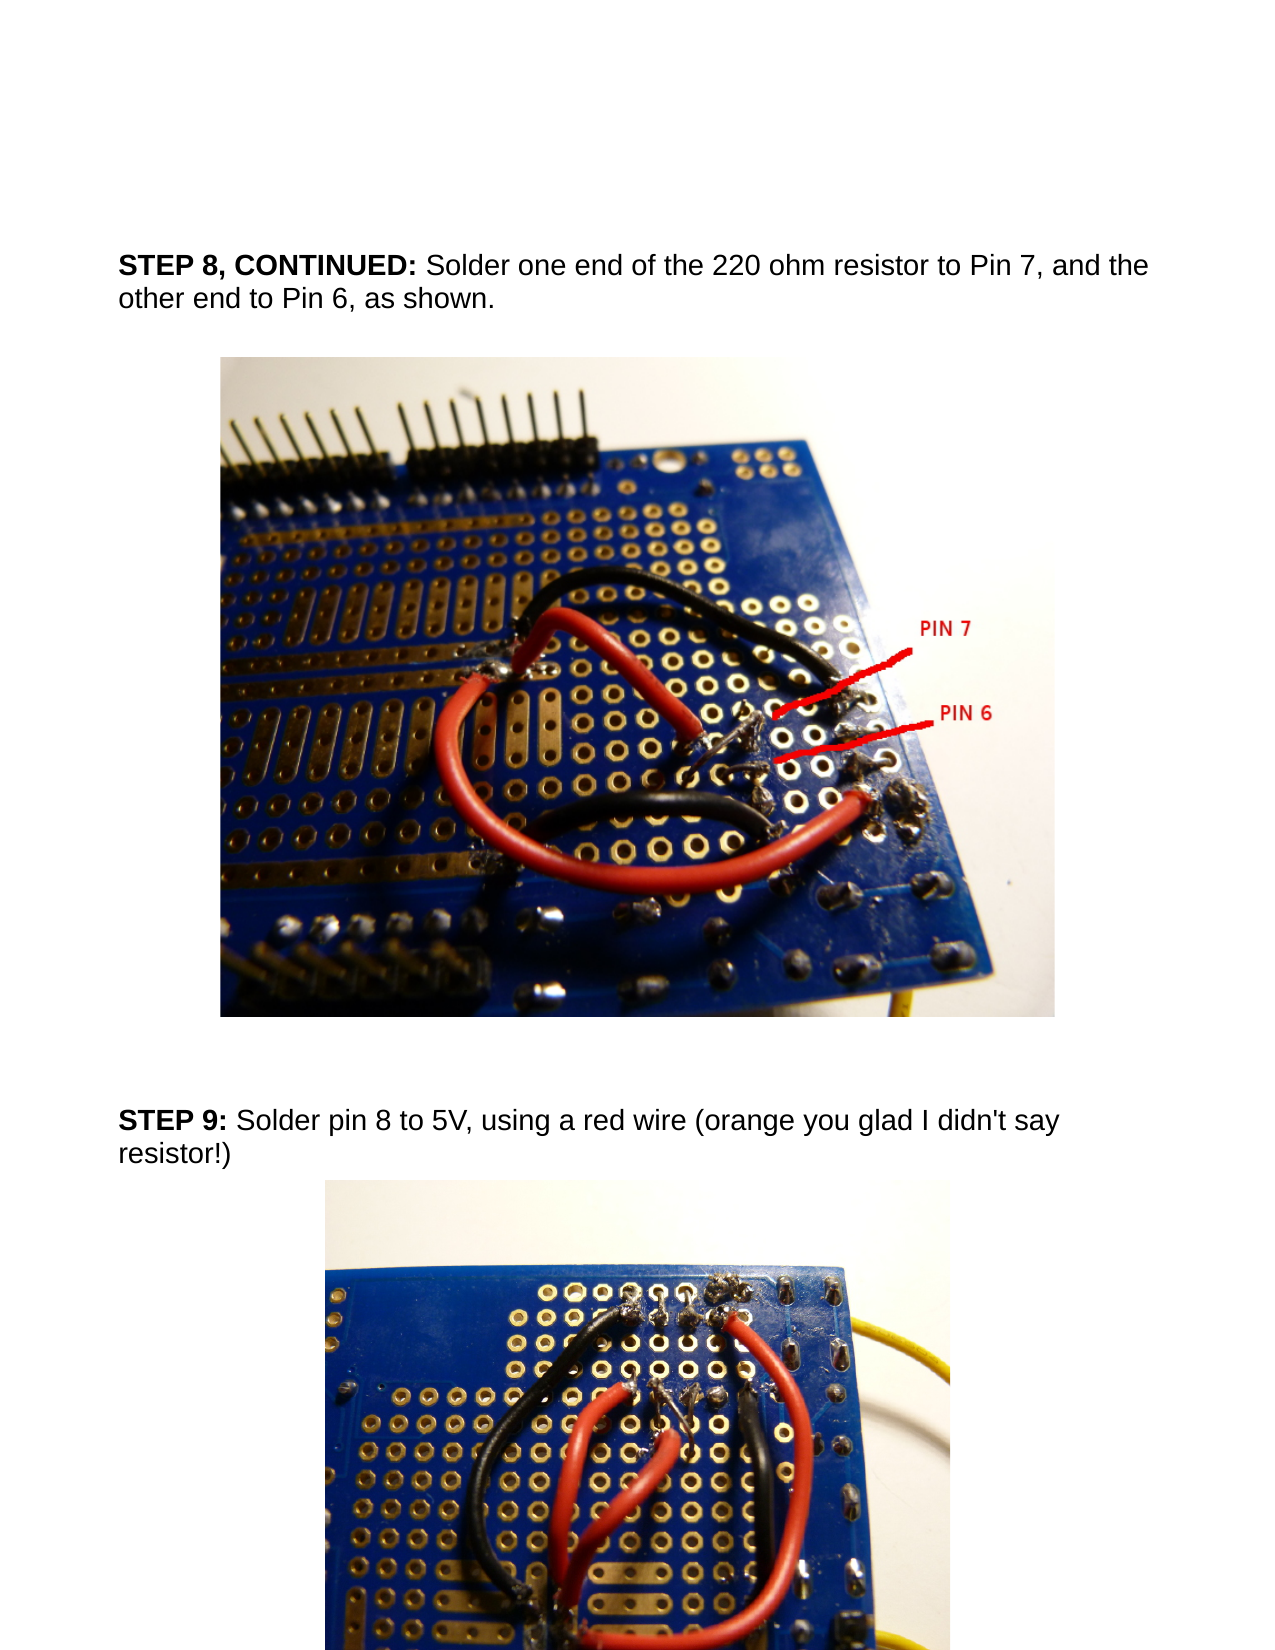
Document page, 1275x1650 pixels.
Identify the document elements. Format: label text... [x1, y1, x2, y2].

picture [325, 1180, 951, 1650]
text STEP 8, CONTINUED: Solder one end of the 220 ohm resistor to Pin 7, and the other end to Pin 6, as shown. [118, 247, 1157, 314]
picture [220, 357, 1055, 1017]
text STEP 9: Solder pin 8 to 5V, using a red wire (orange you glad I didn't say resistor!) [118, 1103, 1157, 1170]
